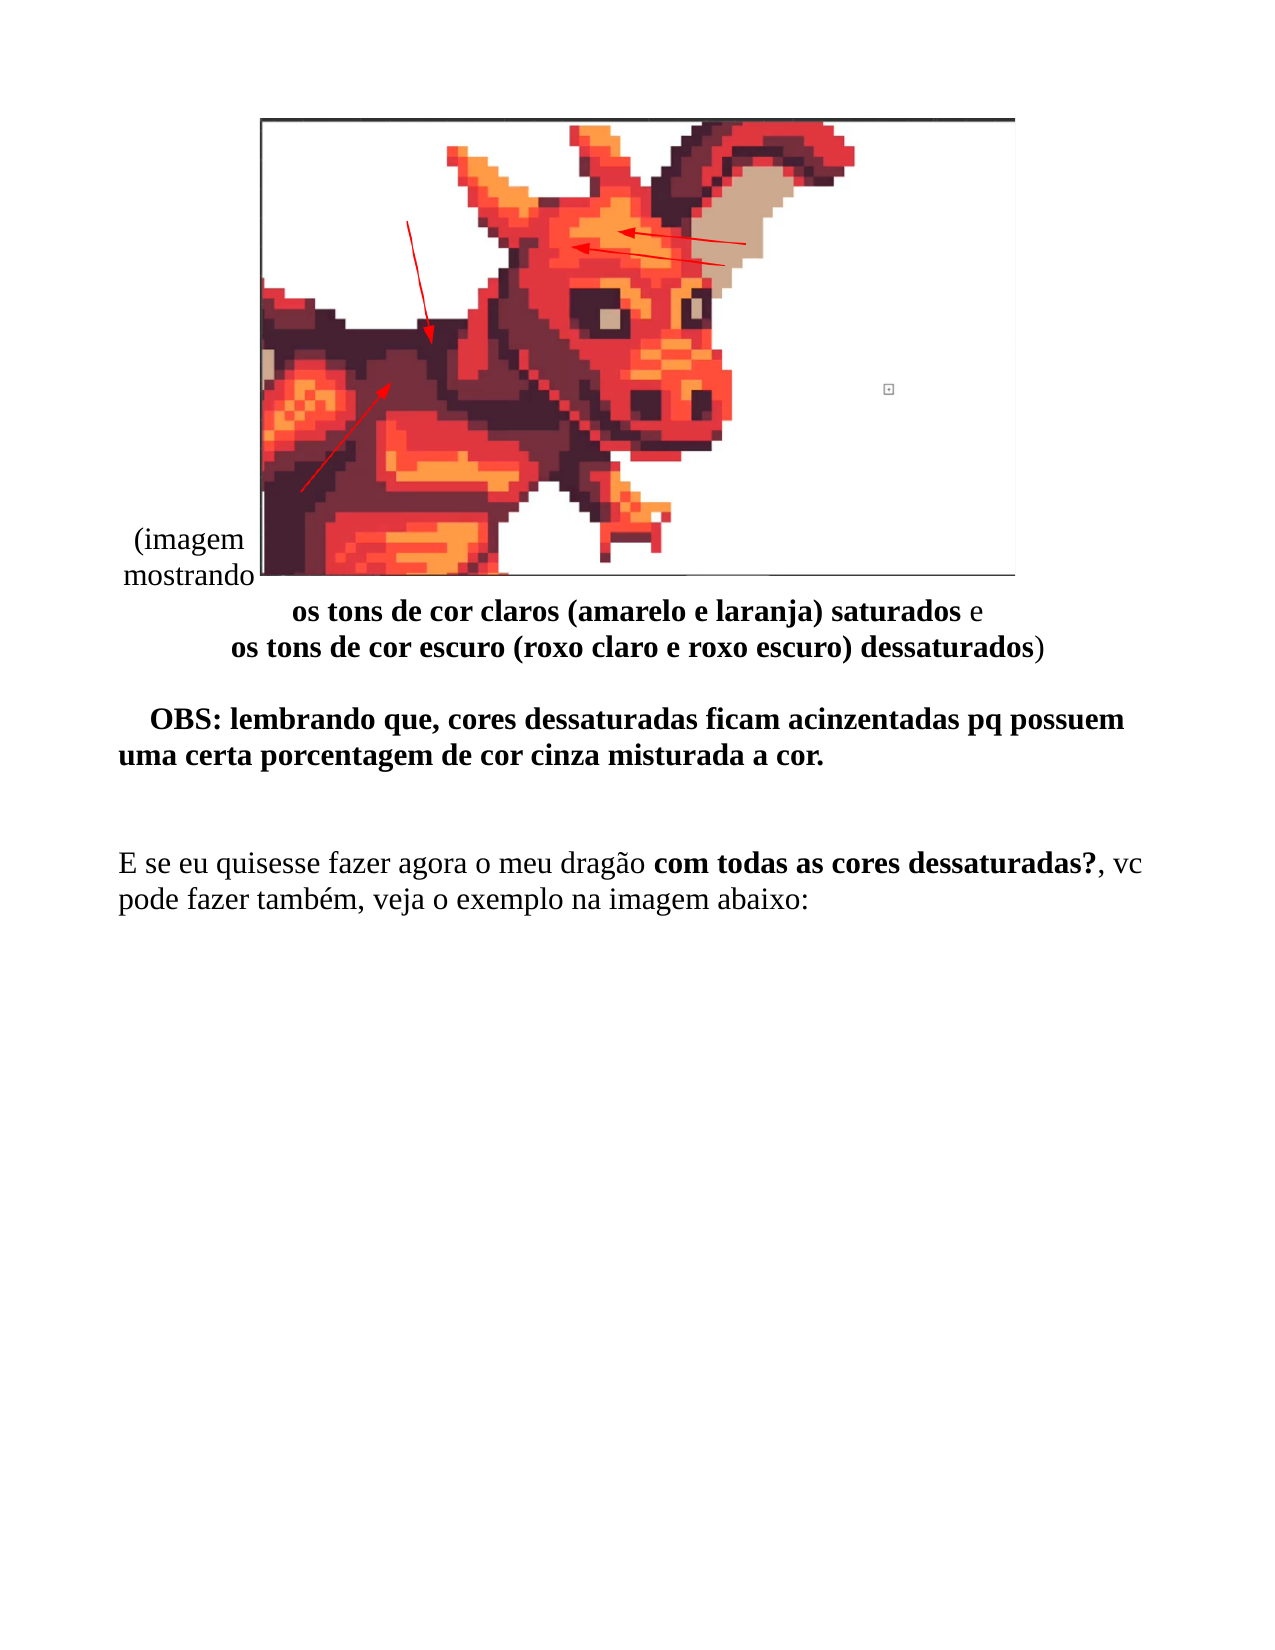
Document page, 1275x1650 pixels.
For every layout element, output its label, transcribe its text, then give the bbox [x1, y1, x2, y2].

picture [259, 118, 1016, 576]
text (imagem mostrando os tons de cor claros (amarelo e laranja) saturados e [118, 521, 1157, 628]
text OBS: lembrando que, cores dessaturadas ficam acinzentadas pq possuem uma certa porcentagem de cor cinza misturada a cor. [118, 700, 1157, 772]
text E se eu quisesse fazer agora o meu dragão com todas as cores dessaturadas?, vc pode fazer também, veja o exemplo na imagem abaixo: [118, 844, 1157, 916]
text os tons de cor escuro (roxo claro e roxo escuro) dessaturados) [118, 628, 1157, 664]
